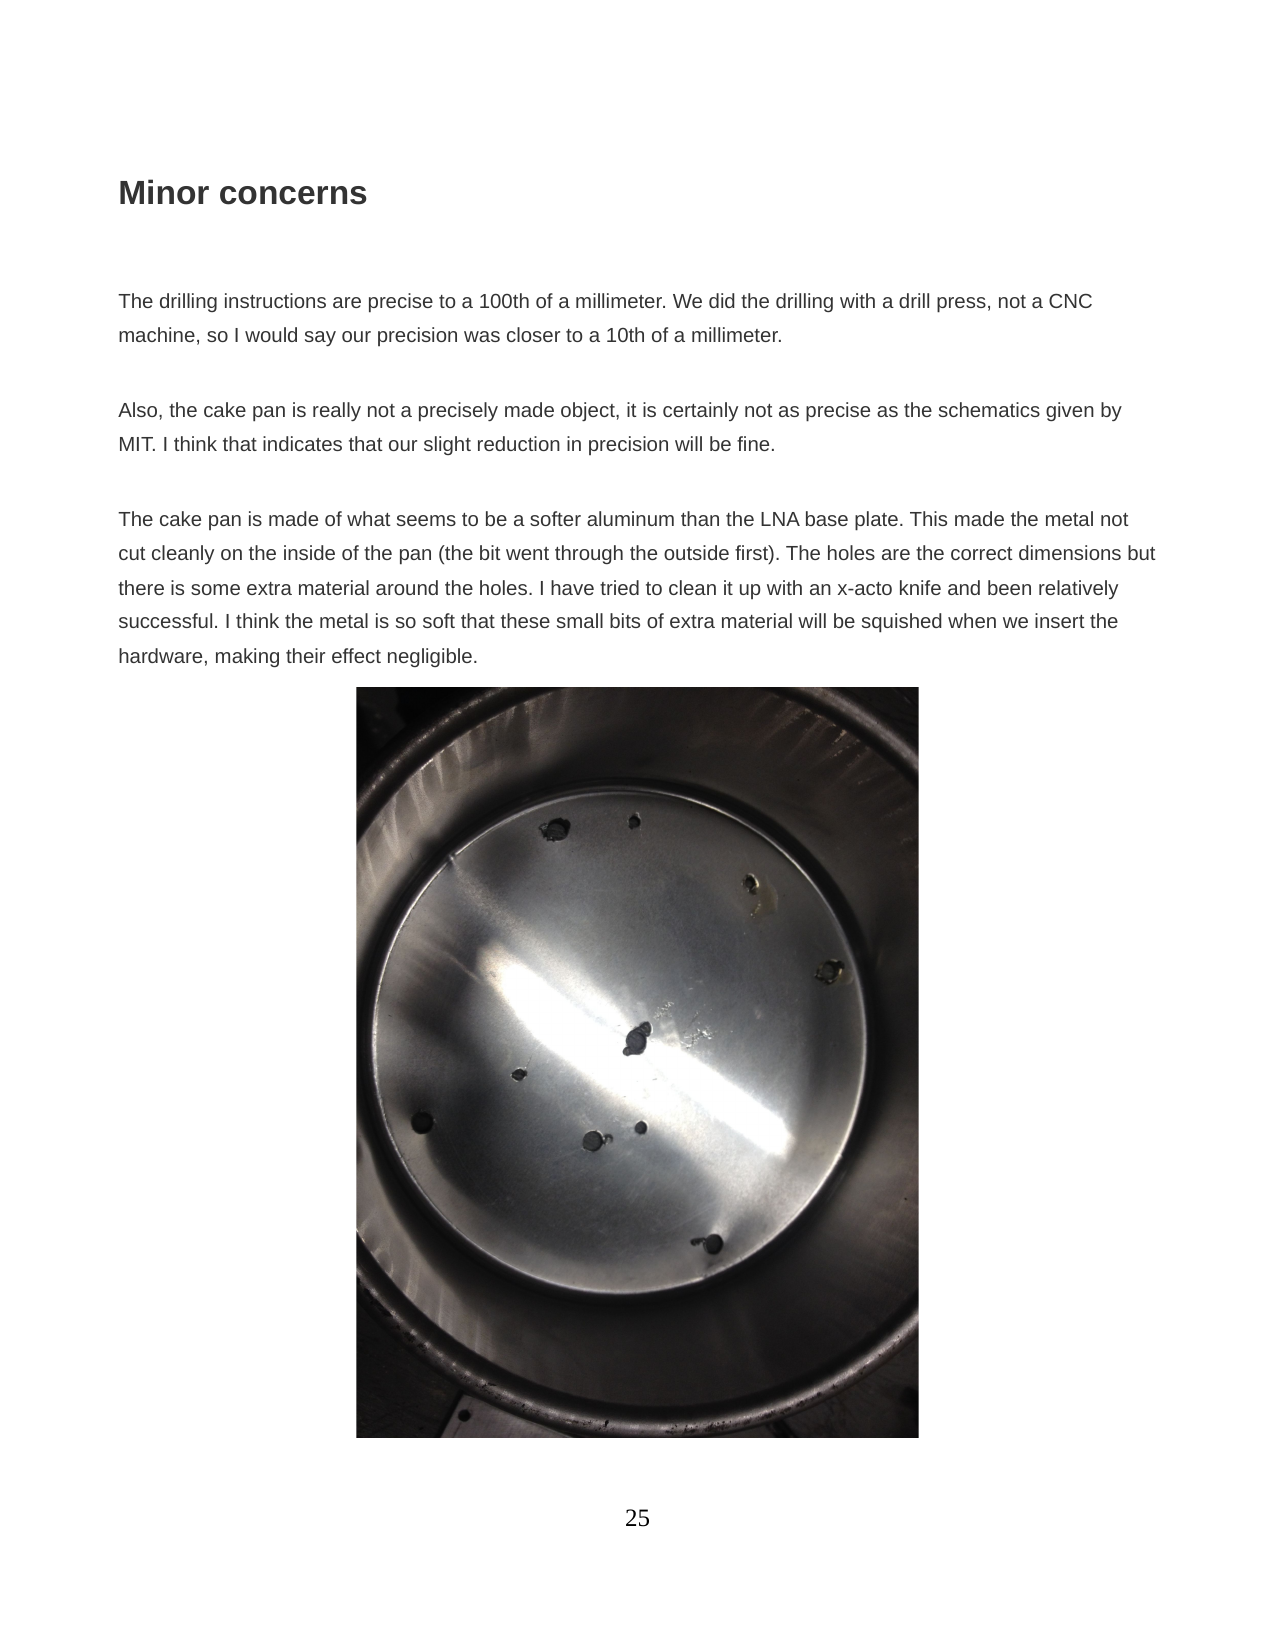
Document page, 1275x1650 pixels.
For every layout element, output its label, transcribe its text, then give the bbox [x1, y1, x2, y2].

subtitle Minor concerns [118, 173, 1157, 211]
text The cake pan is made of what seems to be a softer aluminum than the LNA base plate. This made the metal not cut cleanly on the inside of the pan (the bit went through the outside first). The holes are the correct dimensions but there is some extra material around the holes. I have tried to clean it up with an x-acto knife and been relatively successful. I think the metal is so soft that these small bits of extra material will be squished when we insert the hardware, making their effect negligible. [118, 497, 1157, 667]
picture [356, 687, 919, 1438]
text The drilling instructions are precise to a 100th of a millimeter. We did the drilling with a drill press, not a CNC machine, so I would say our precision was closer to a 10th of a millimeter. [118, 279, 1157, 347]
text Also, the cake pan is really not a precisely made object, it is certainly not as precise as the schematics given by MIT. I think that indicates that our slight reduction in precision will be fine. [118, 388, 1157, 456]
